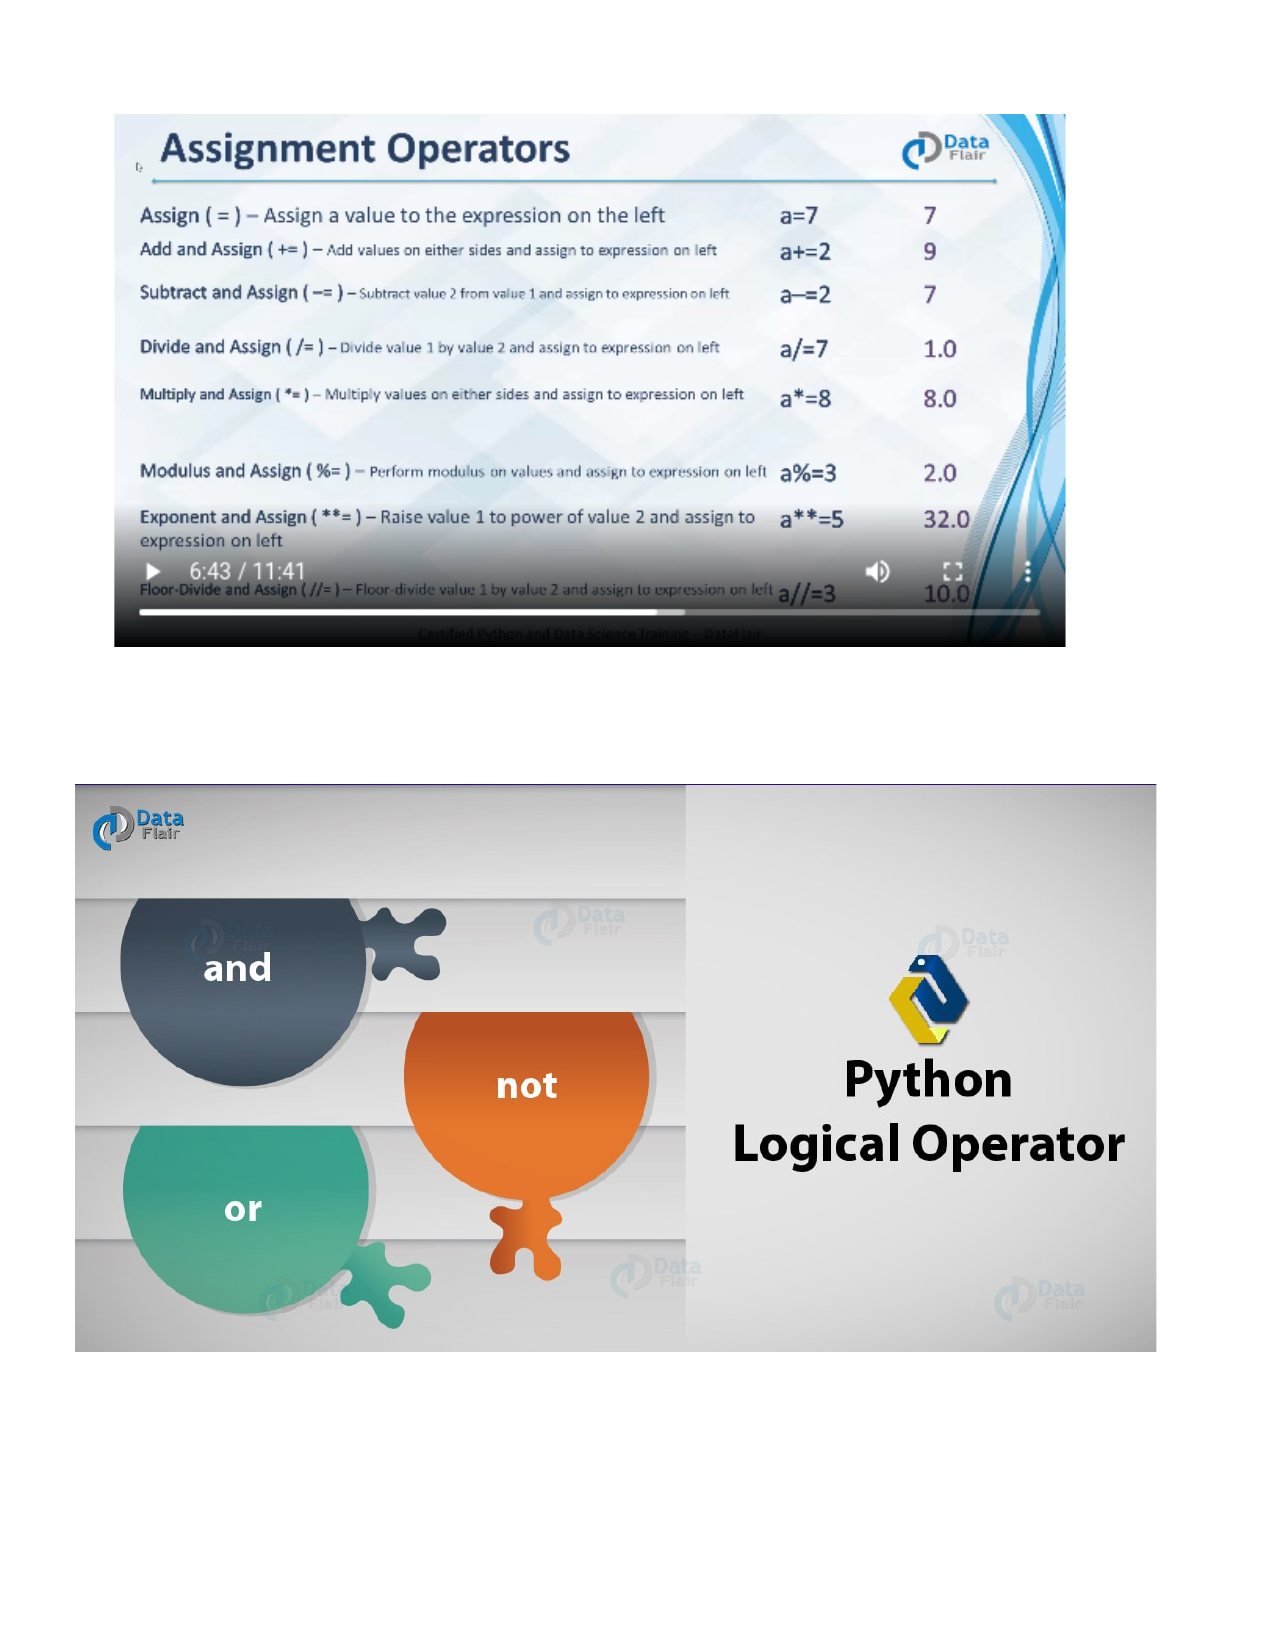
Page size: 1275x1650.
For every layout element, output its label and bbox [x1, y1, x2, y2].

picture [113, 114, 1093, 647]
picture [75, 784, 1157, 1352]
